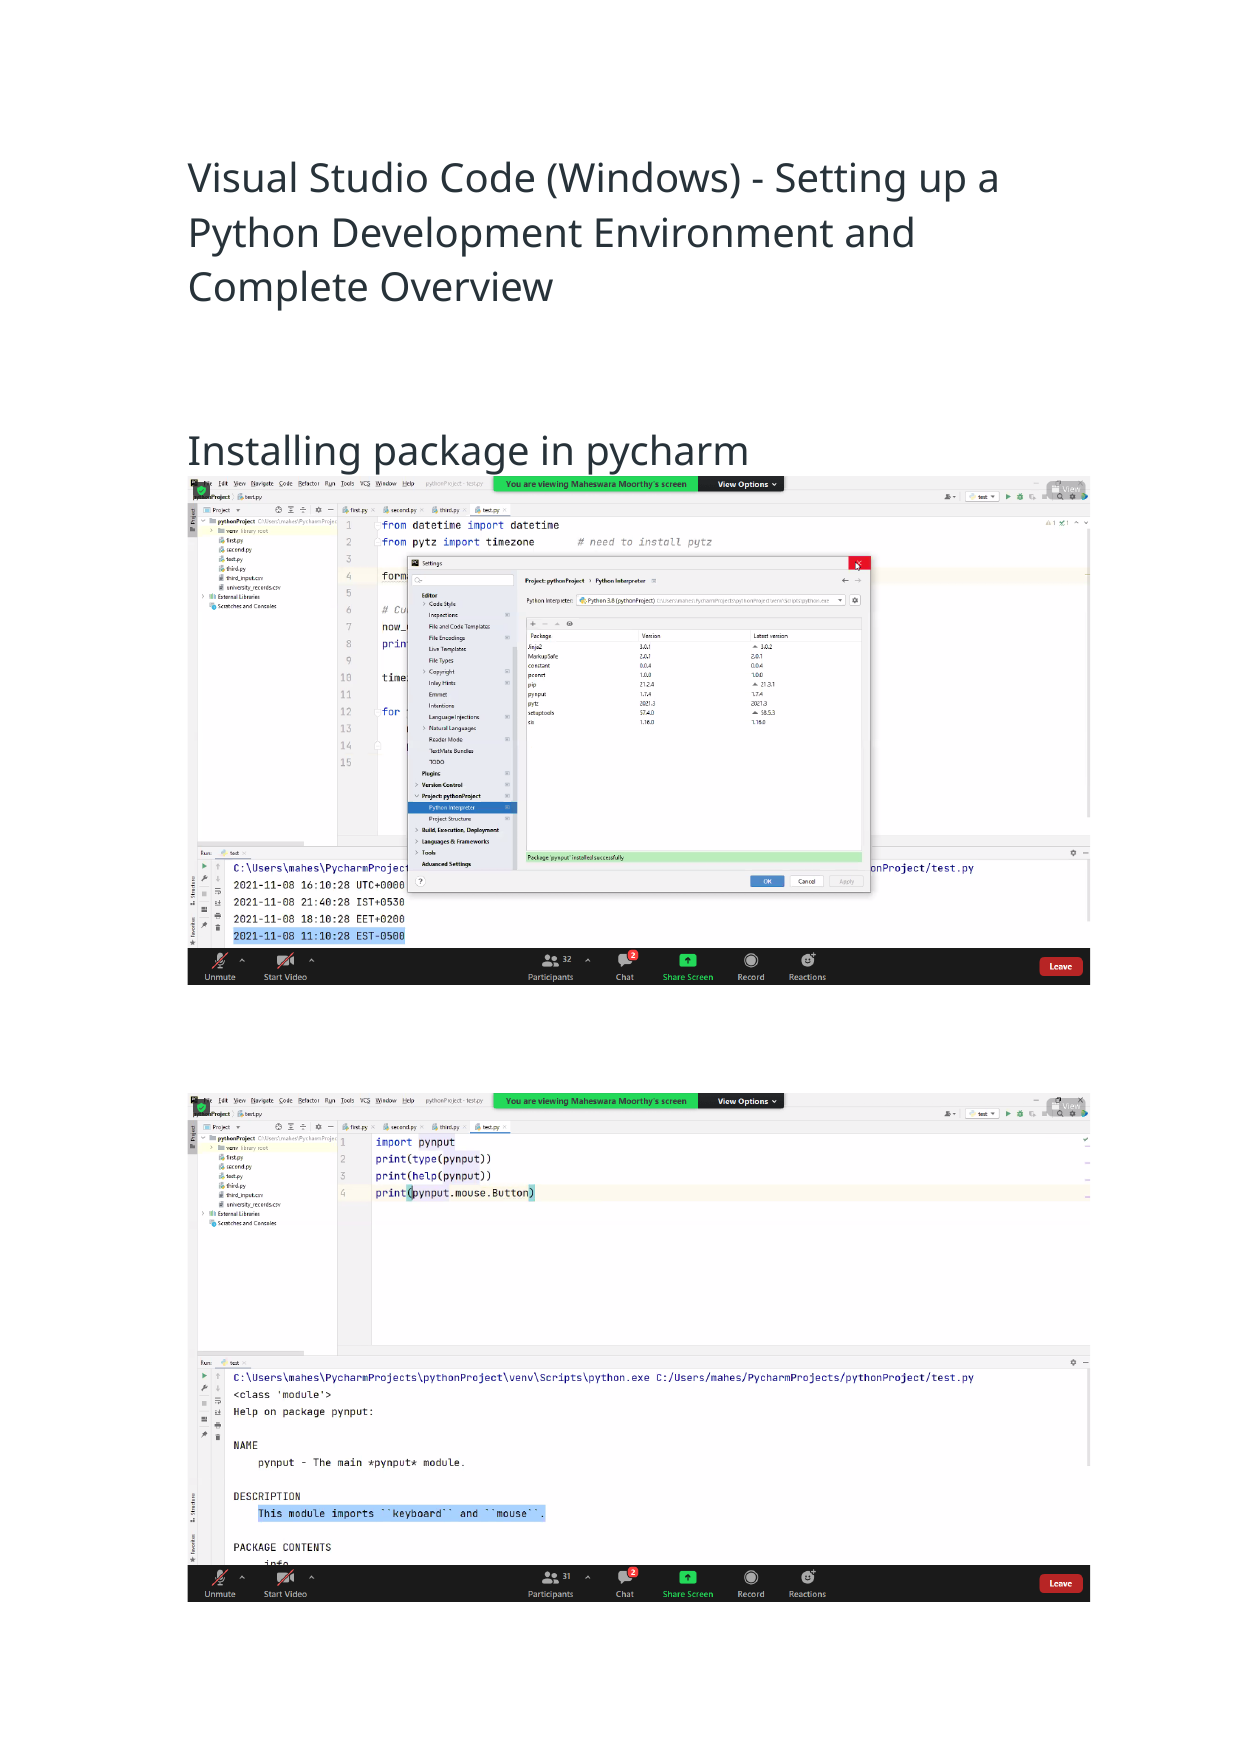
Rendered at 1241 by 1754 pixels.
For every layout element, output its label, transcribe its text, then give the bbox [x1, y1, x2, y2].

picture [187, 1093, 1091, 1602]
subtitle Visual Studio Code (Windows) - Setting up a Python Development Environment and Complete Overview [187, 150, 1090, 313]
text Installing package in pycharm [187, 422, 1090, 476]
picture [187, 476, 1091, 985]
